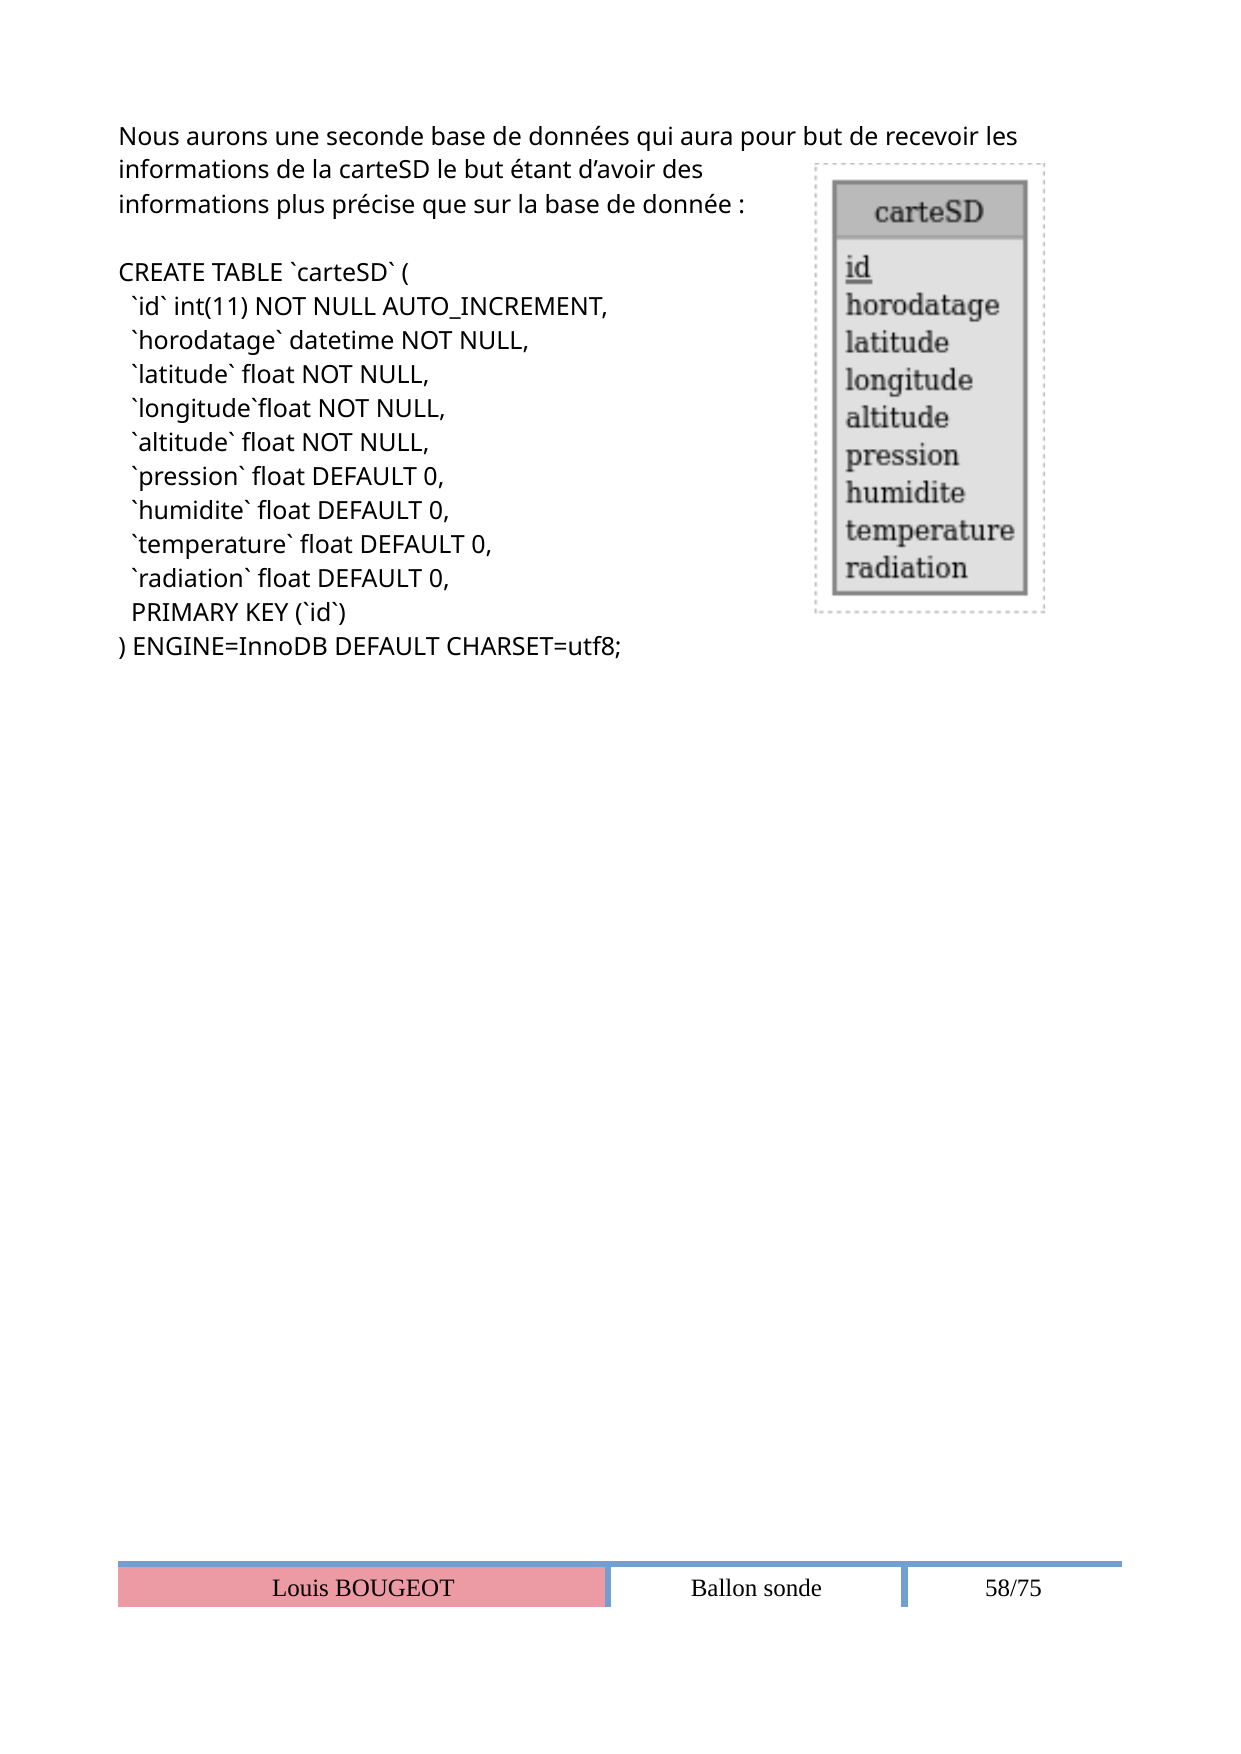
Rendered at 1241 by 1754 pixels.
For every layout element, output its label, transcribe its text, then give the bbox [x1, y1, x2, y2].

text `temperature` float DEFAULT 0, [118, 527, 813, 561]
picture [813, 163, 1046, 616]
text `latitude` float NOT NULL, [118, 357, 813, 391]
text [1046, 288, 1122, 322]
text [1046, 357, 1122, 391]
text CREATE TABLE `carteSD` ( [118, 254, 813, 288]
text [1046, 459, 1122, 493]
text [1046, 254, 1122, 288]
text [1046, 391, 1122, 425]
text [1046, 425, 1122, 459]
text `radiation` float DEFAULT 0, [118, 561, 813, 595]
text Nous aurons une seconde base de données qui aura pour but de recevoir les informations de la carteSD le but étant d’avoir des informations plus précise que sur la base de donnée : [118, 118, 1122, 220]
text PRIMARY KEY (`id`) [118, 595, 1122, 629]
text `id` int(11) NOT NULL AUTO_INCREMENT, [118, 288, 813, 322]
text ) ENGINE=InnoDB DEFAULT CHARSET=utf8; [118, 629, 1122, 663]
text `altitude` float NOT NULL, [118, 425, 813, 459]
text `humidite` float DEFAULT 0, [118, 493, 813, 527]
text [1046, 527, 1122, 561]
text [1046, 493, 1122, 527]
text [1046, 561, 1122, 595]
text `pression` float DEFAULT 0, [118, 459, 813, 493]
text `horodatage` datetime NOT NULL, [118, 322, 813, 357]
text [1046, 322, 1122, 357]
text `longitude`float NOT NULL, [118, 391, 813, 425]
